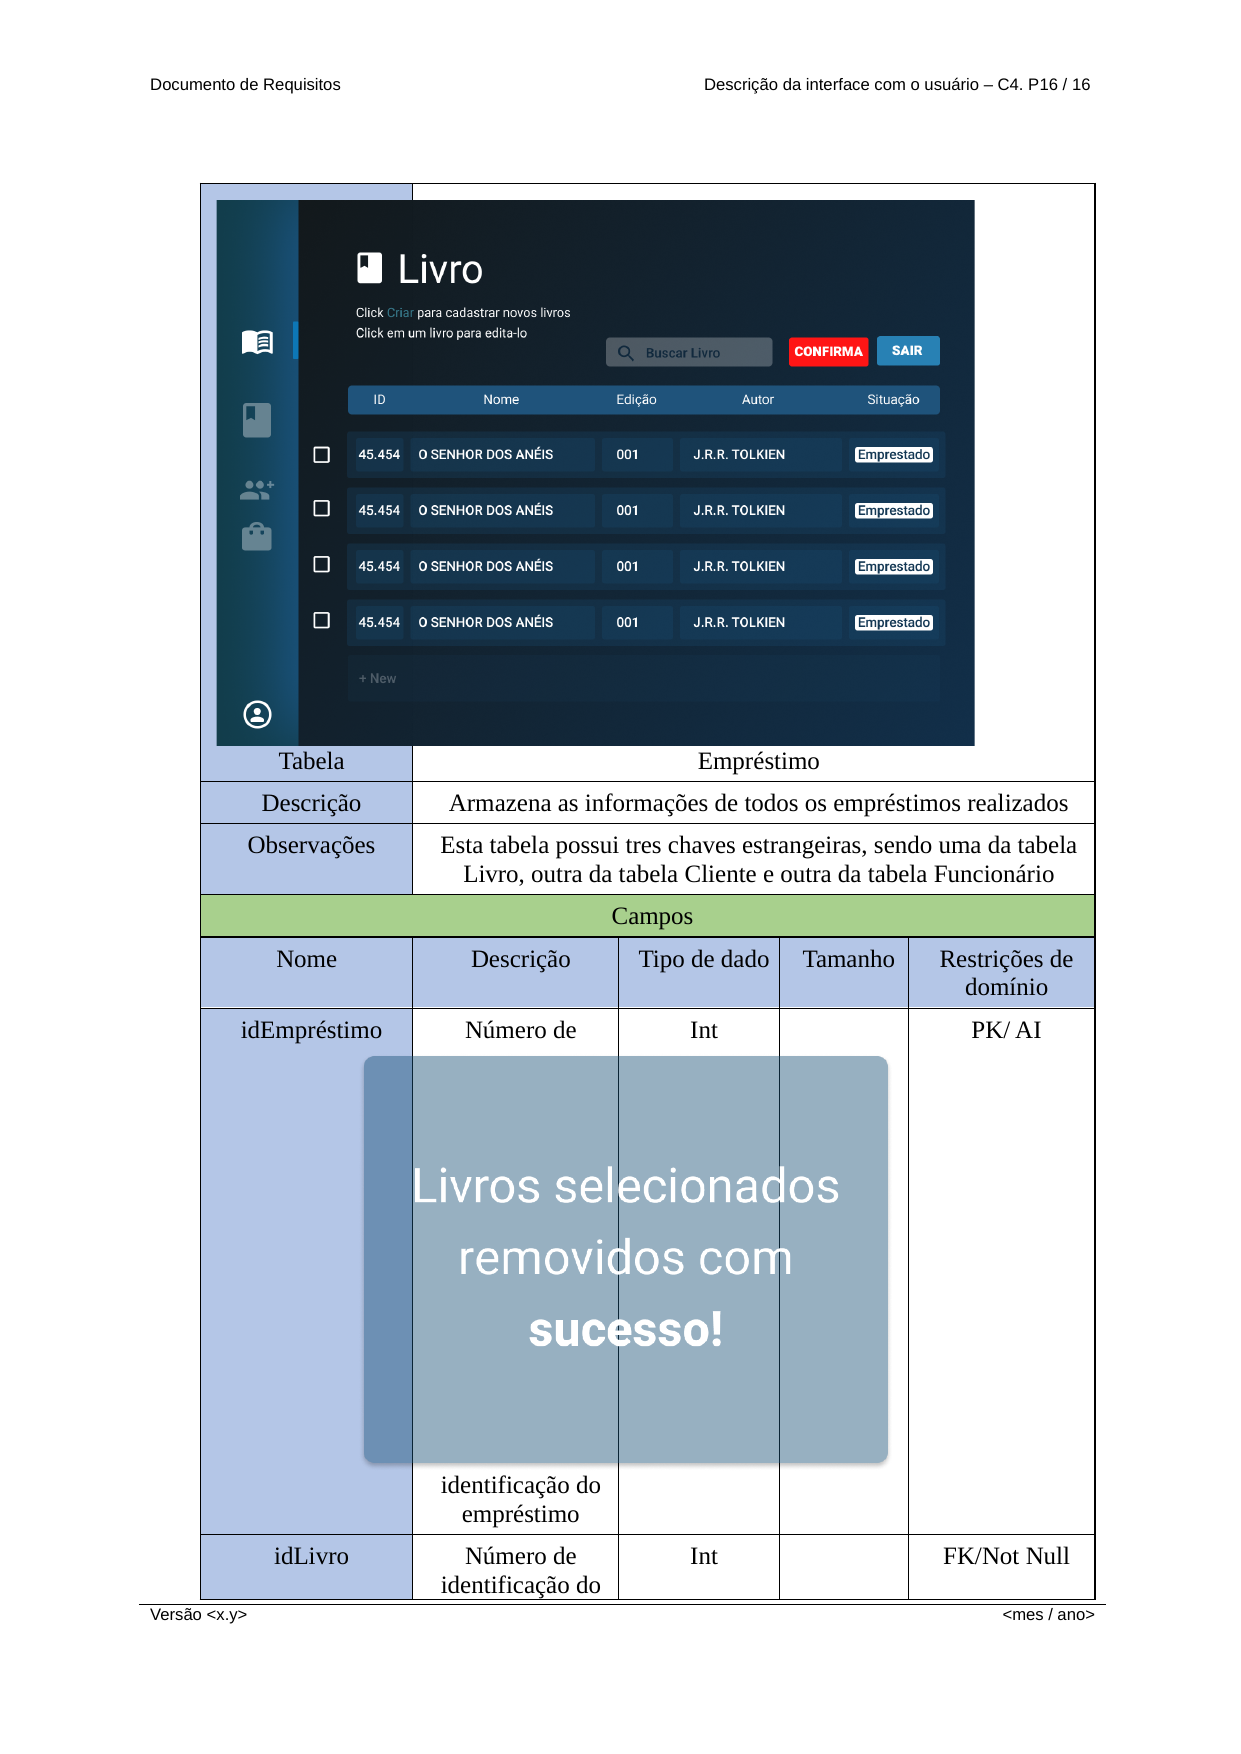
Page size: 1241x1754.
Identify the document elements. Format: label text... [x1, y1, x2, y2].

table_cell Armazena as informações de todos os empréstimos realizados [413, 782, 1094, 823]
table_cell identificação do empréstimo [413, 1471, 618, 1534]
table_cell Campos [201, 895, 1094, 936]
table_cell PK/ AI [909, 1009, 1094, 1534]
table_cell idLivro [201, 1535, 412, 1599]
table_cell [619, 1471, 779, 1534]
table_cell Descrição [413, 938, 618, 1007]
picture [358, 1053, 893, 1471]
picture [216, 200, 975, 746]
table_cell Restrições de domínio [909, 938, 1094, 1007]
table_cell [780, 1535, 908, 1599]
table_cell Int [619, 1535, 779, 1599]
table_cell Esta tabela possui tres chaves estrangeiras, sendo uma da tabela Livro, outra da tabela Cliente e outra da tabela Funcionário [413, 824, 1094, 894]
table_header Empréstimo [413, 184, 1094, 781]
table_cell Número de identificação do [413, 1535, 618, 1599]
table_cell Número de [413, 1009, 618, 1053]
table_cell Nome [201, 938, 412, 1007]
table_cell Int [619, 1009, 779, 1053]
table_cell FK/Not Null [909, 1535, 1094, 1599]
table_cell Tipo de dado [619, 938, 779, 1007]
table_cell Tamanho [780, 938, 908, 1007]
table_cell [780, 1009, 908, 1534]
table_cell Descrição [201, 782, 412, 823]
table_header Tabela [201, 184, 412, 781]
table_cell Observações [201, 824, 412, 894]
table_cell idEmpréstimo [201, 1009, 412, 1534]
